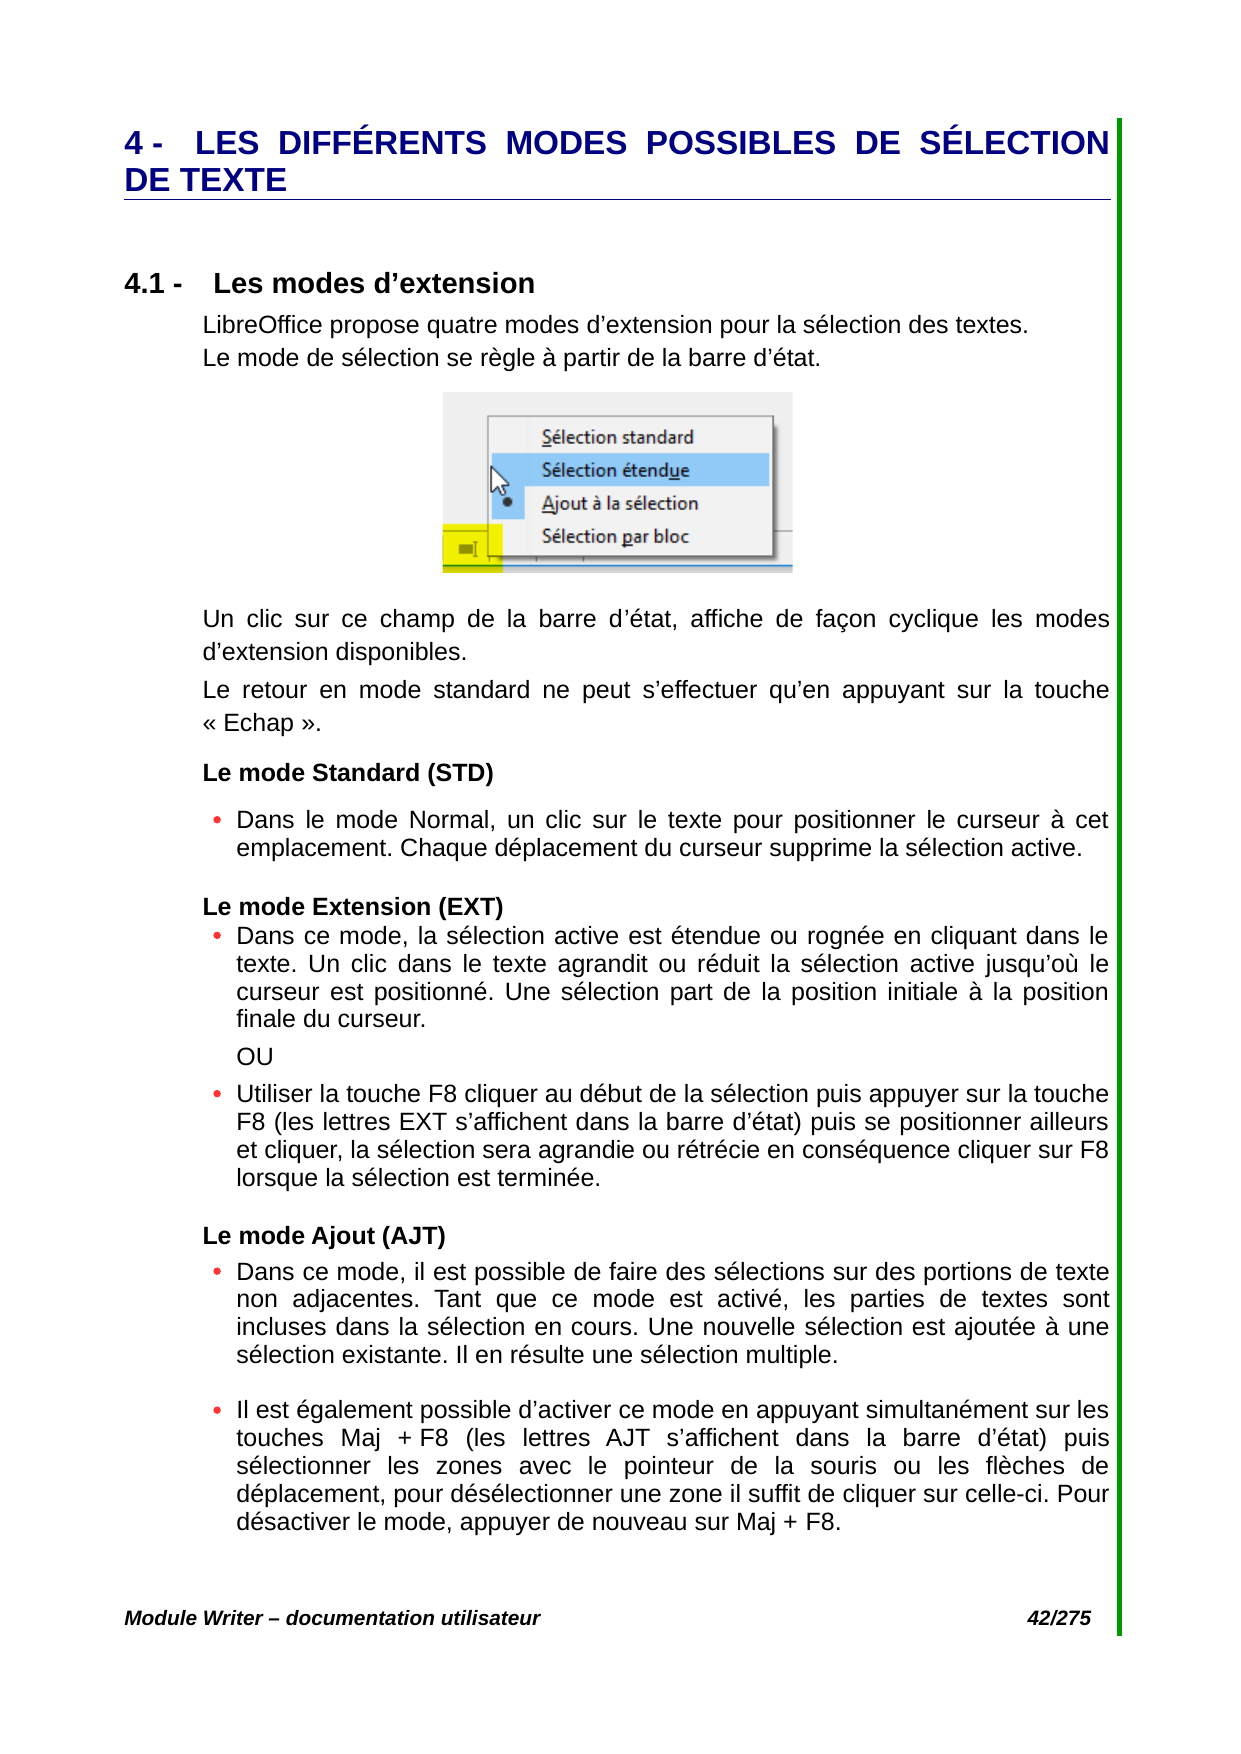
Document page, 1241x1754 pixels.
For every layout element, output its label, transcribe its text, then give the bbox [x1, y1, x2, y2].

list Dans ce mode, la sélection active est étendue ou rognée en cliquant dans le texte. Un clic dans le texte agrandit ou réduit la sélection active jusqu’où le curseur est positionné. Une sélection part de la position initiale à la position finale du curseur. [213, 921, 1111, 1033]
text LibreOffice propose quatre modes d’extension pour la sélection des textes. [202, 307, 1111, 340]
list Dans ce mode, il est possible de faire des sélections sur des portions de texte non adjacentes. Tant que ce mode est activé, les parties de textes sont incluses dans la sélection en cours. Une nouvelle sélection est ajoutée à une sélection existante. Il en résulte une sélection multiple. [213, 1257, 1111, 1369]
list OU [213, 1043, 1111, 1071]
list Utiliser la touche F8 cliquer au début de la sélection puis appuyer sur la touche F8 (les lettres EXT s’affichent dans la barre d’état) puis se positionner ailleurs et cliquer, la sélection sera agrandie ou rétrécie en conséquence cliquer sur F8 lorsque la sélection est terminée. [213, 1080, 1111, 1192]
subtitle Les différents modes possibles de sélection de texte [124, 124, 1111, 199]
picture [442, 392, 793, 573]
text Le mode Ajout (AJT) [202, 1219, 1111, 1251]
list Dans le mode Normal, un clic sur le texte pour positionner le curseur à cet emplacement. Chaque déplacement du curseur supprime la sélection active. [213, 806, 1111, 862]
subtitle Les modes d’extension [124, 267, 1111, 299]
text Le retour en mode standard ne peut s’effectuer qu’en appuyant sur la touche « Echap ». [202, 673, 1111, 738]
text Le mode Extension (EXT) [202, 889, 1111, 921]
text Le mode de sélection se règle à partir de la barre d’état. [202, 340, 1111, 372]
text Le mode Standard (STD) [202, 756, 1111, 788]
text Un clic sur ce champ de la barre d’état, affiche de façon cyclique les modes d’extension disponibles. [202, 378, 1111, 667]
list Il est également possible d’activer ce mode en appuyant simultanément sur les touches Maj + F8 (les lettres AJT s’affichent dans la barre d’état) puis sélectionner les zones avec le pointeur de la souris ou les flèches de déplacement, pour désélectionner une zone il suffit de cliquer sur celle-ci. Pour désactiver le mode, appuyer de nouveau sur Maj + F8. [213, 1396, 1111, 1536]
